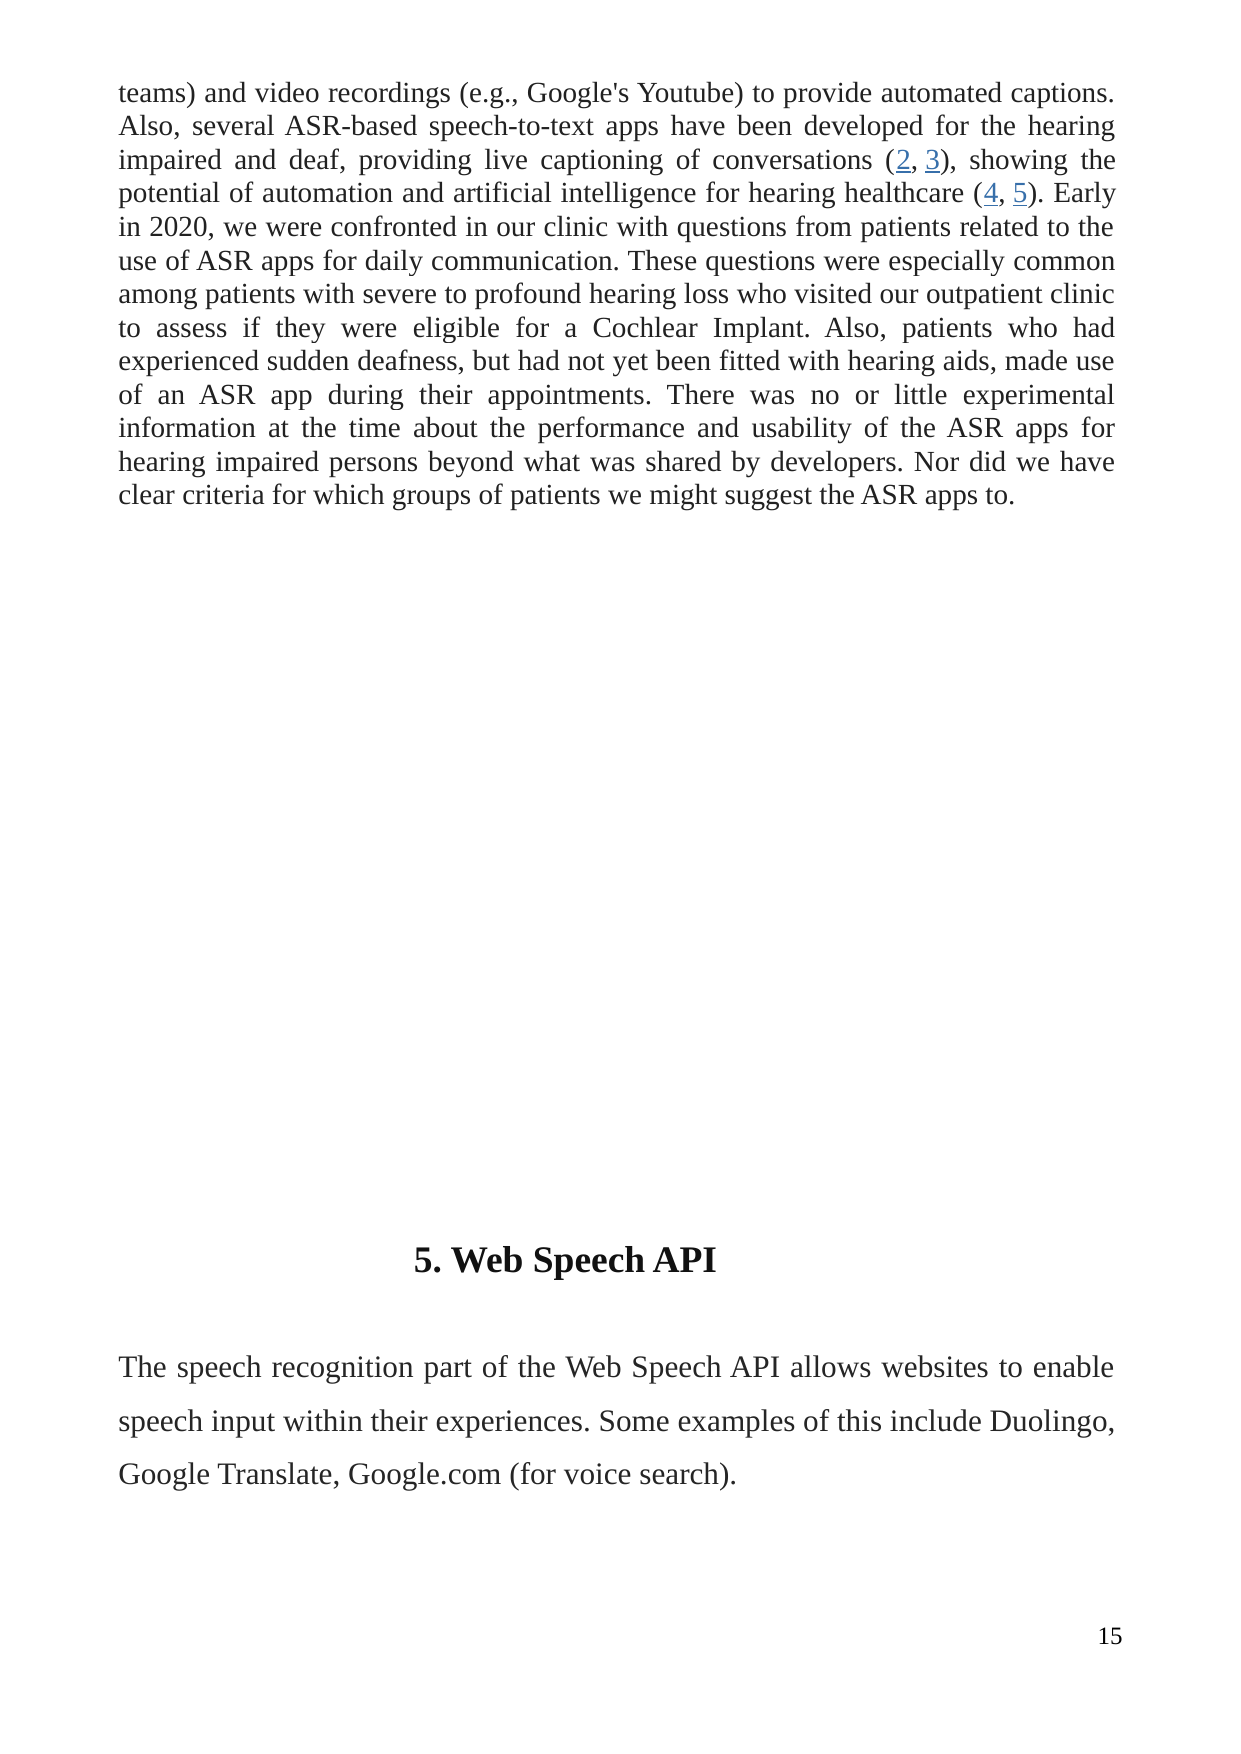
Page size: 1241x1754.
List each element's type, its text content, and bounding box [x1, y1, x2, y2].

text teams) and video recordings (e.g., Google's Youtube) to provide automated captions. Also, several ASR-based speech-to-text apps have been developed for the hearing impaired and deaf, providing live captioning of conversations (2, 3), showing the potential of automation and artificial intelligence for hearing healthcare (4, 5). Early in 2020, we were confronted in our clinic with questions from patients related to the use of ASR apps for daily communication. These questions were especially common among patients with severe to profound hearing loss who visited our outpatient clinic to assess if they were eligible for a Cochlear Implant. Also, patients who had experienced sudden deafness, but had not yet been fitted with hearing aids, made use of an ASR app during their appointments. There was no or little experimental information at the time about the performance and usability of the ASR apps for hearing impaired persons beyond what was shared by developers. Nor did we have clear criteria for which groups of patients we might suggest the ASR apps to. [118, 75, 1116, 511]
text The speech recognition part of the Web Speech API allows websites to enable speech input within their experiences. Some examples of this include Duolingo, Google Translate, Google.com (for voice search). [118, 1348, 1116, 1492]
text 5. Web Speech API [118, 1238, 1116, 1281]
